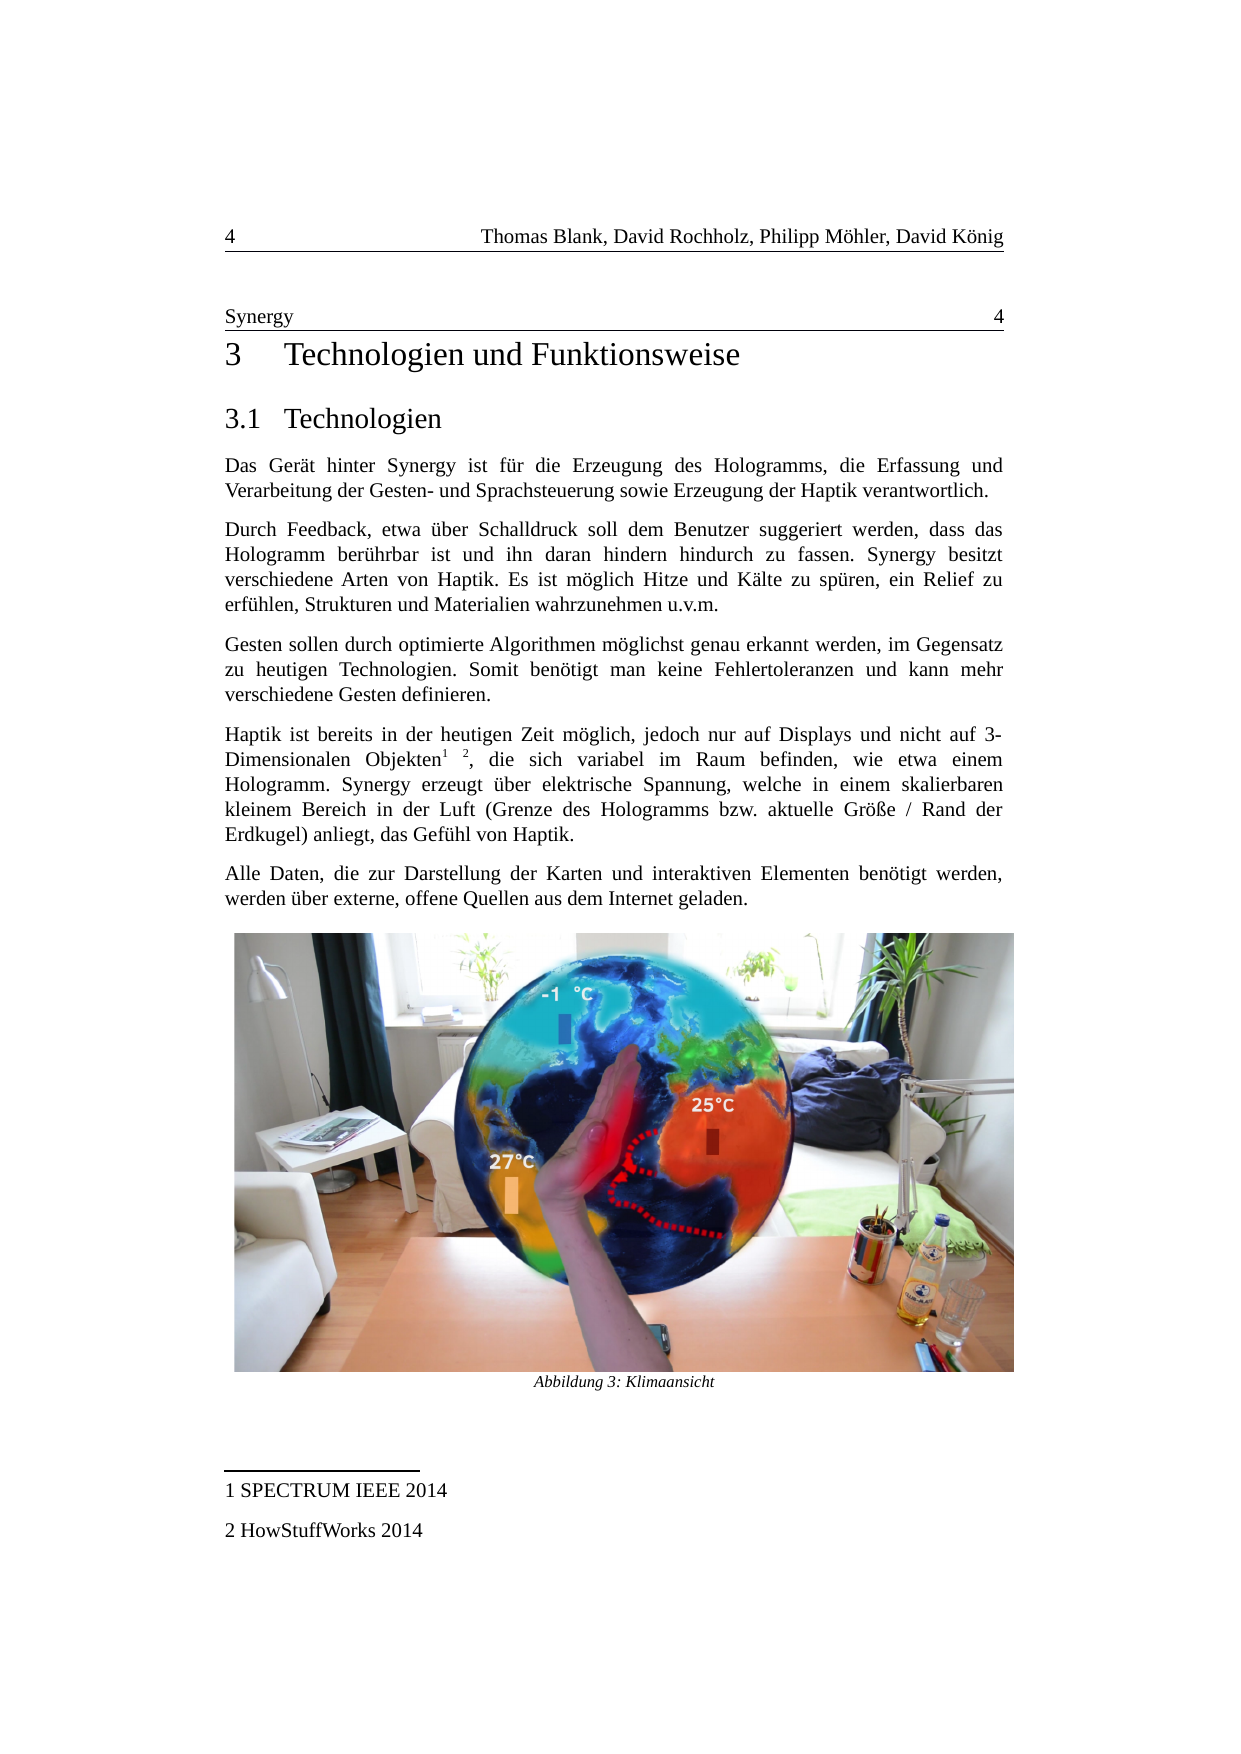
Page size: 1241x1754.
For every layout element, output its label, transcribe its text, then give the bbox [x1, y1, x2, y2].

text Gesten sollen durch optimierte Algorithmen möglichst genau erkannt werden, im Gegensatz zu heutigen Technologien. Somit benötigt man keine Fehlertoleranzen und kann mehr verschiedene Gesten definieren. [224, 631, 1004, 706]
text Alle Daten, die zur Darstellung der Karten und interaktiven Elementen benötigt werden, werden über externe, offene Quellen aus dem Internet geladen. [224, 860, 1004, 910]
text Durch Feedback, etwa über Schalldruck soll dem Benutzer suggeriert werden, dass das Hologramm berührbar ist und ihn daran hindern hindurch zu fassen. Synergy besitzt verschiedene Arten von Haptik. Es ist möglich Hitze und Kälte zu spüren, ein Relief zu erfühlen, Strukturen und Materialien wahrzunehmen u.v.m. [224, 516, 1004, 616]
picture [234, 933, 1014, 1372]
subtitle Technologien [224, 398, 1004, 435]
text SPECTRUM IEEE 2014 [224, 1477, 1004, 1502]
text Abbildung 3: Klimaansicht [234, 1372, 1014, 1391]
subtitle Technologien und Funktionsweise [224, 331, 1004, 373]
text [234, 921, 1014, 933]
text HowStuffWorks 2014 [224, 1517, 1004, 1542]
text Haptik ist bereits in der heutigen Zeit möglich, jedoch nur auf Displays und nicht auf 3-Dimensionalen Objekten , die sich variabel im Raum befinden, wie etwa einem Hologramm. Synergy erzeugt über elektrische Spannung, welche in einem skalierbaren kleinem Bereich in der Luft (Grenze des Hologramms bzw. aktuelle Größe / Rand der Erdkugel) anliegt, das Gefühl von Haptik. [224, 721, 1004, 846]
text Das Gerät hinter Synergy ist für die Erzeugung des Hologramms, die Erfassung und Verarbeitung der Gesten- und Sprachsteuerung sowie Erzeugung der Haptik verantwortlich. [224, 452, 1004, 502]
